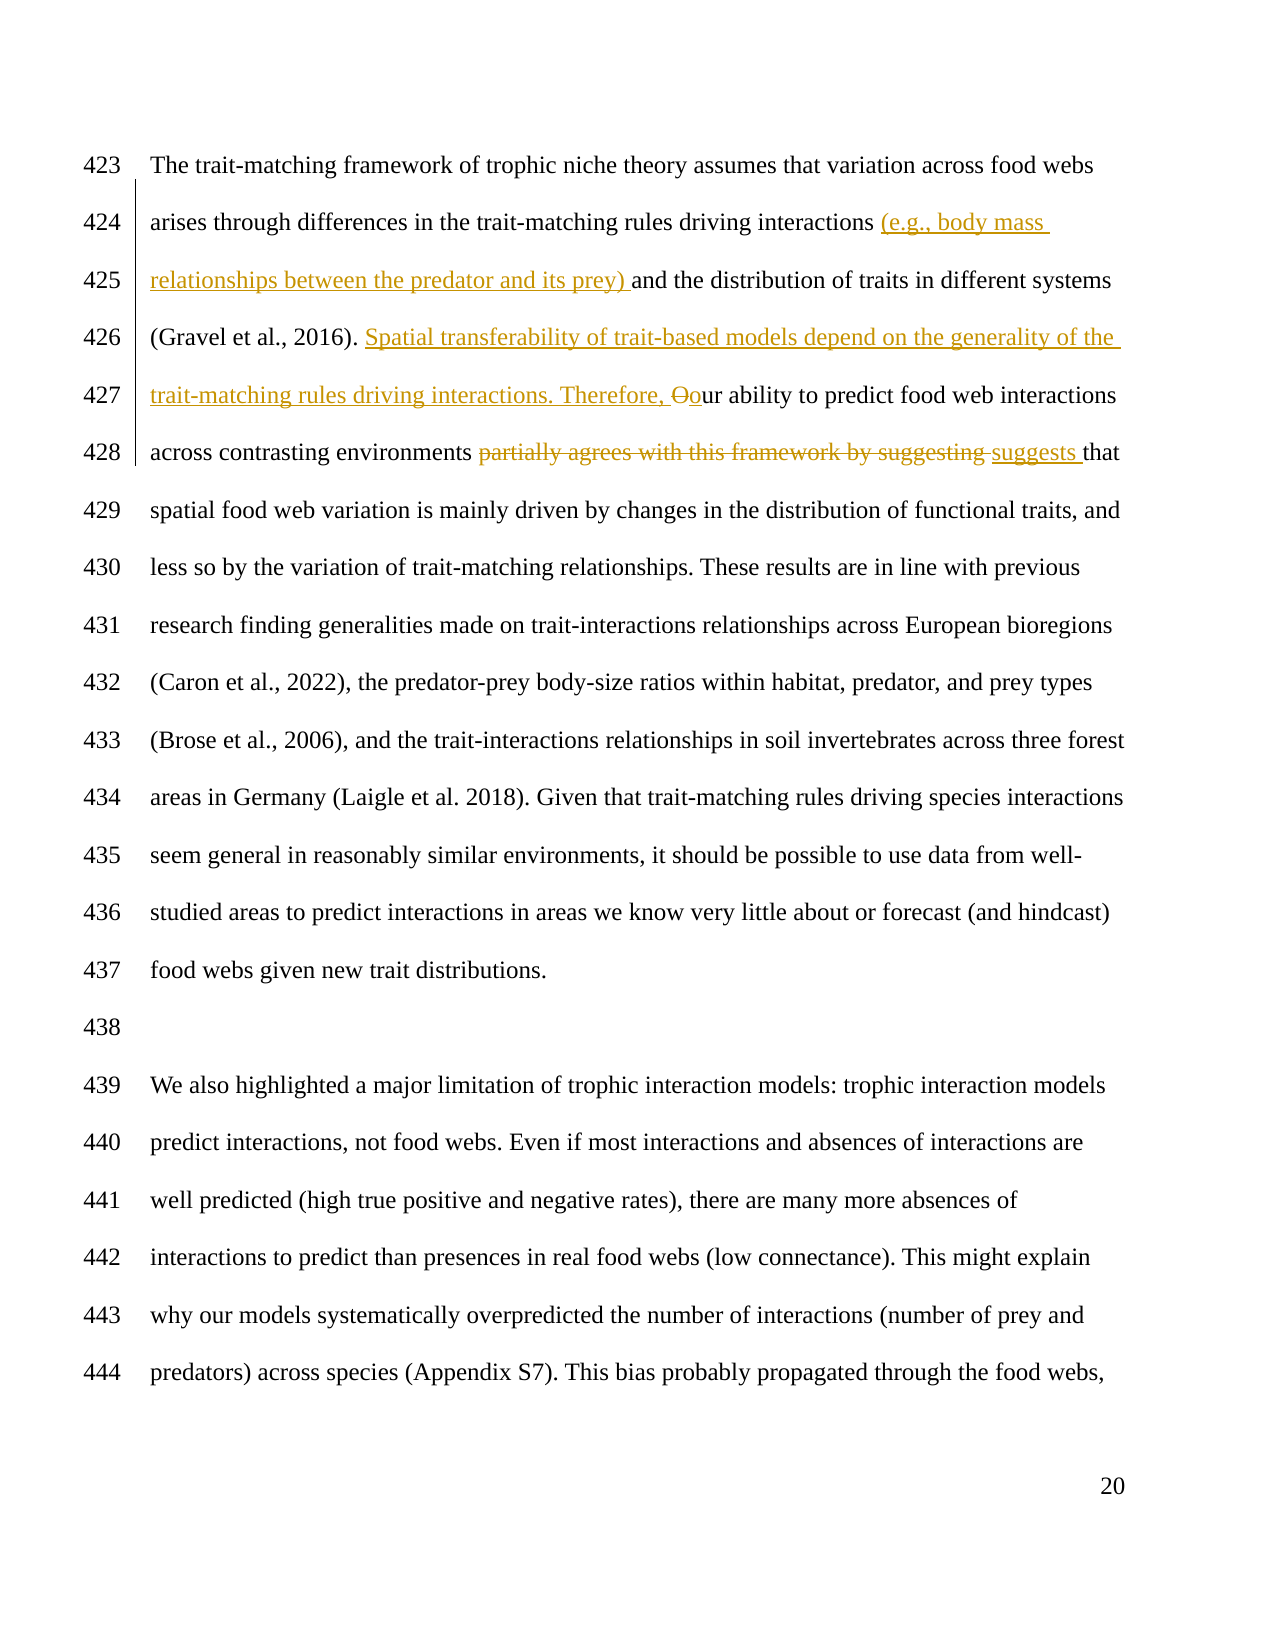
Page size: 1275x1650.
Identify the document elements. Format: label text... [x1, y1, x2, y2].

text We also highlighted a major limitation of trophic interaction models: trophic interaction models predict interactions, not food webs. Even if most interactions and absences of interactions are well predicted (high true positive and negative rates), there are many more absences of interactions to predict than presences in real food webs (low connectance). This might explain why our models systematically overpredicted the number of interactions (number of prey and predators) across species (Appendix S7). This bias probably propagated through the food webs, [150, 1070, 1125, 1386]
text The trait-matching framework of trophic niche theory assumes that variation across food webs arises through differences in the trait-matching rules driving interactions (e.g., body mass relationships between the predator and its prey) and the distribution of traits in different systems (Gravel et al., 2016). Spatial transferability of trait-based models depend on the generality of the trait-matching rules driving interactions. Therefore, our ability to predict food web interactions across contrasting environments suggests that spatial food web variation is mainly driven by changes in the distribution of functional traits, and less so by the variation of trait-matching relationships. These results are in line with previous research finding generalities made on trait-interactions relationships across European bioregions (Caron et al., 2022), the predator-prey body-size ratios within habitat, predator, and prey types (Brose et al., 2006), and the trait-interactions relationships in soil invertebrates across three forest areas in Germany (Laigle et al. 2018). Given that trait-matching rules driving species interactions seem general in reasonably similar environments, it should be possible to use data from well-studied areas to predict interactions in areas we know very little about or forecast (and hindcast) food webs given new trait distributions. [150, 150, 1125, 984]
